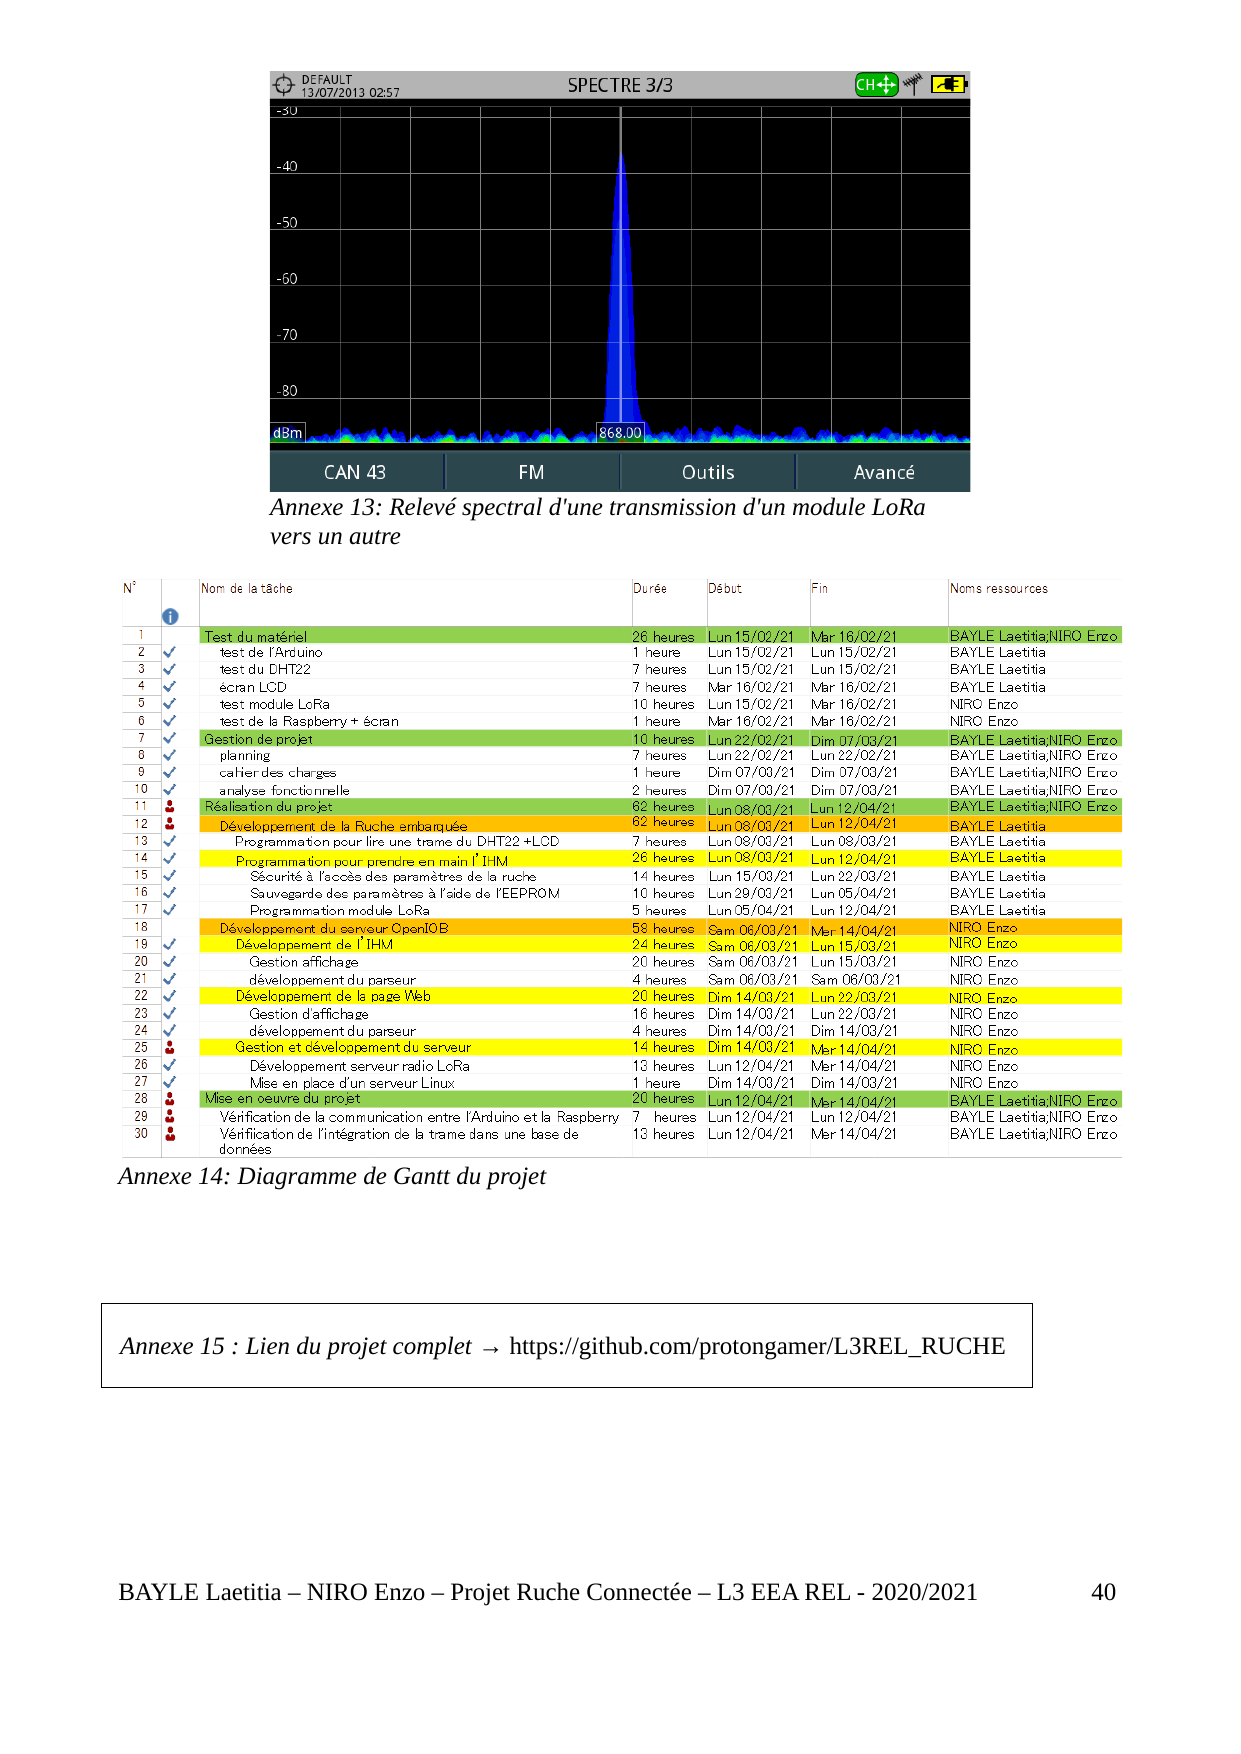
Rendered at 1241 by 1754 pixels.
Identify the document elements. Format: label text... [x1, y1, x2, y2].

text Annexe 14: Diagramme de Gantt du projet [118, 1161, 1122, 1189]
text Annexe 13: Relevé spectral d'une transmission d'un module LoRa vers un autre [270, 492, 971, 549]
picture [118, 577, 1123, 1161]
picture [269, 71, 971, 492]
